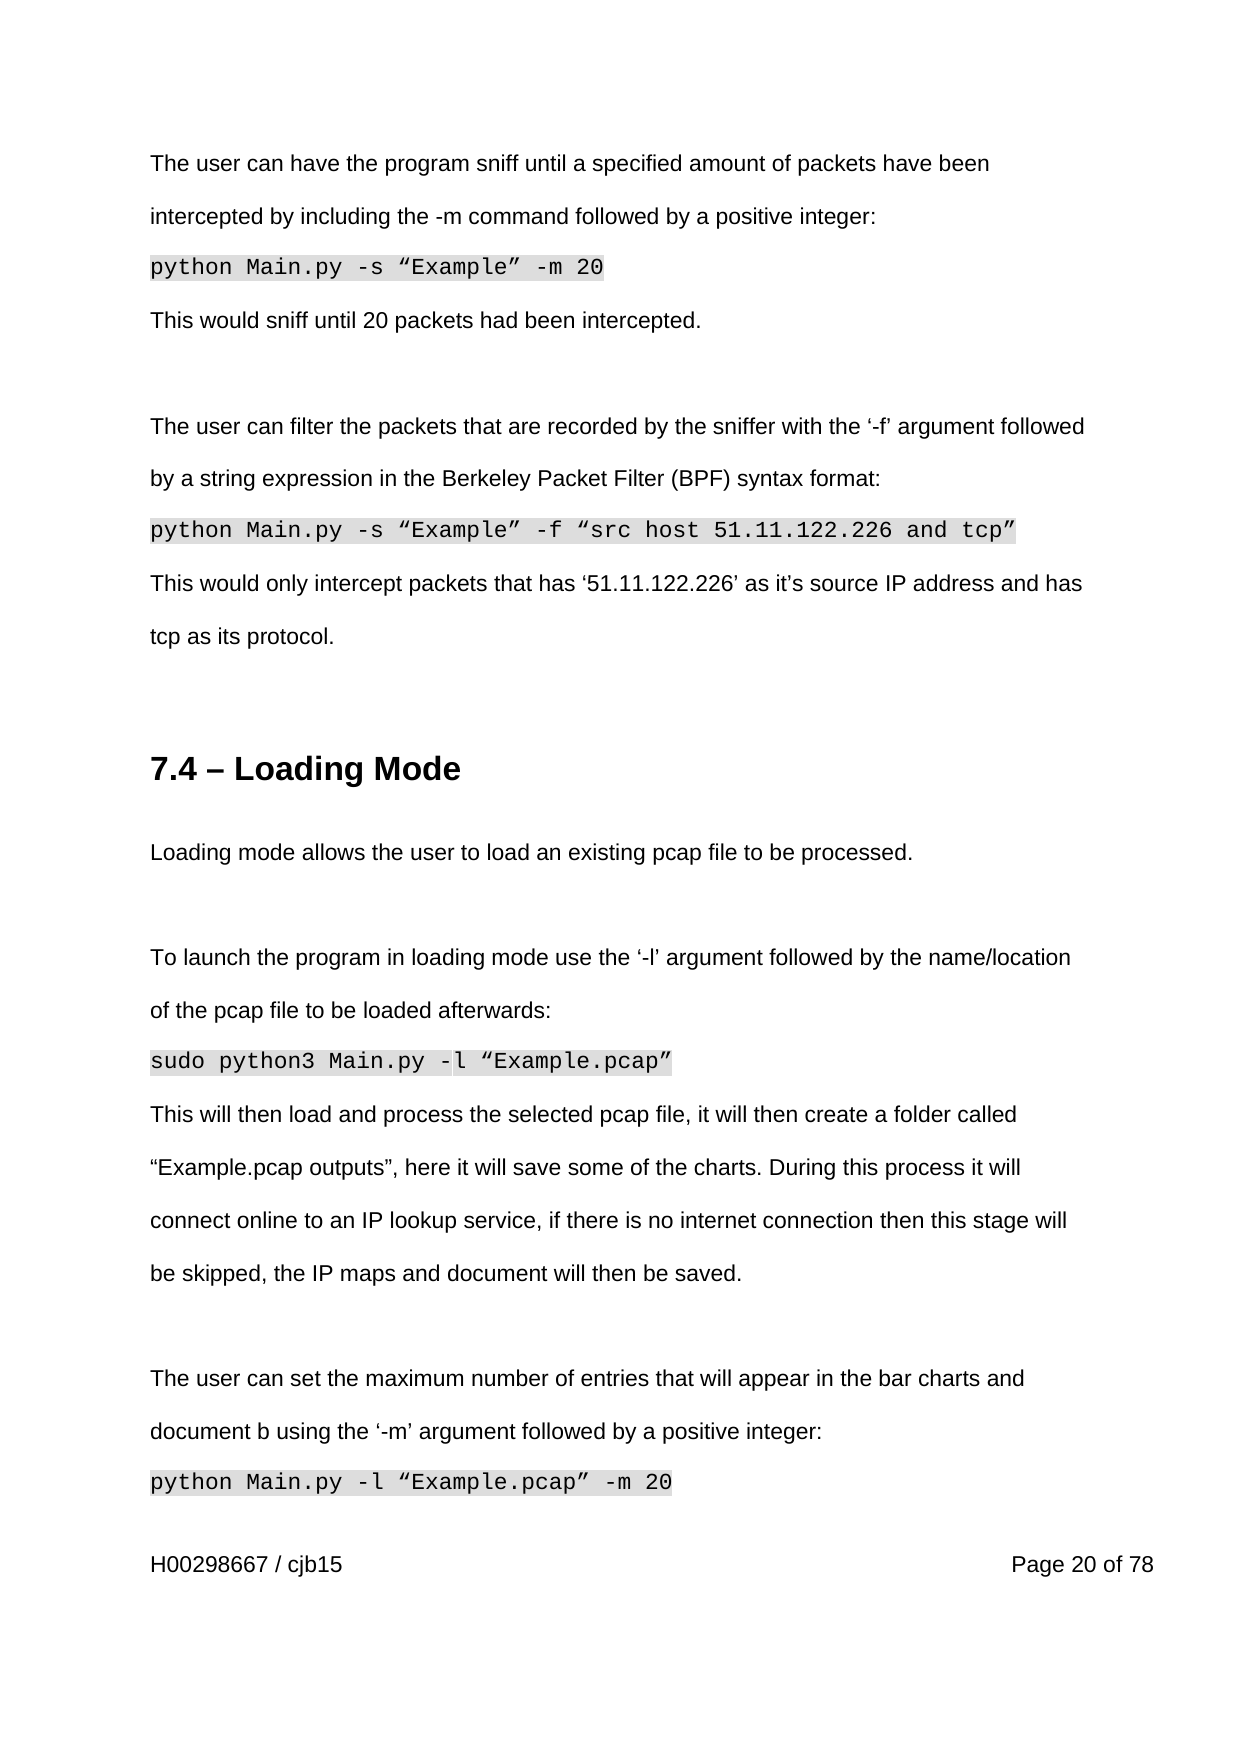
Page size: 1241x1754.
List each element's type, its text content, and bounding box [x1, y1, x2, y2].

text This would only intercept packets that has ‘51.11.122.226’ as it’s source IP address and has tcp as its protocol. [150, 570, 1090, 649]
text The user can set the maximum number of entries that will appear in the bar charts and document b using the ‘-m’ argument followed by a positive integer: [150, 1365, 1090, 1444]
text python Main.py -s “Example” -f “src host 51.11.122.226 and tcp” [150, 518, 1090, 544]
text Loading mode allows the user to load an existing pcap file to be processed. [150, 839, 1090, 865]
text The user can filter the packets that are recorded by the sniffer with the ‘-f’ argument followed by a string expression in the Berkeley Packet Filter (BPF) syntax format: [150, 413, 1090, 492]
text This would sniff until 20 packets had been intercepted. [150, 307, 1090, 334]
text python Main.py -s “Example” -m 20 [150, 255, 1090, 281]
text python Main.py -l “Example.pcap” -m 20 [150, 1470, 1090, 1496]
subtitle 7.4 – Loading Mode [150, 749, 1090, 788]
text To launch the program in loading mode use the ‘-l’ argument followed by the name/location of the pcap file to be loaded afterwards: [150, 944, 1090, 1023]
text sudo python3 Main.py -l “Example.pcap” [150, 1049, 1090, 1076]
text The user can have the program sniff until a specified amount of packets have been intercepted by including the -m command followed by a positive integer: [150, 150, 1090, 229]
text This will then load and process the selected pcap file, it will then create a folder called “Example.pcap outputs”, here it will save some of the charts. During this process it will connect online to an IP lookup service, if there is no internet connection then this stage will be skipped, the IP maps and document will then be saved. [150, 1101, 1090, 1286]
